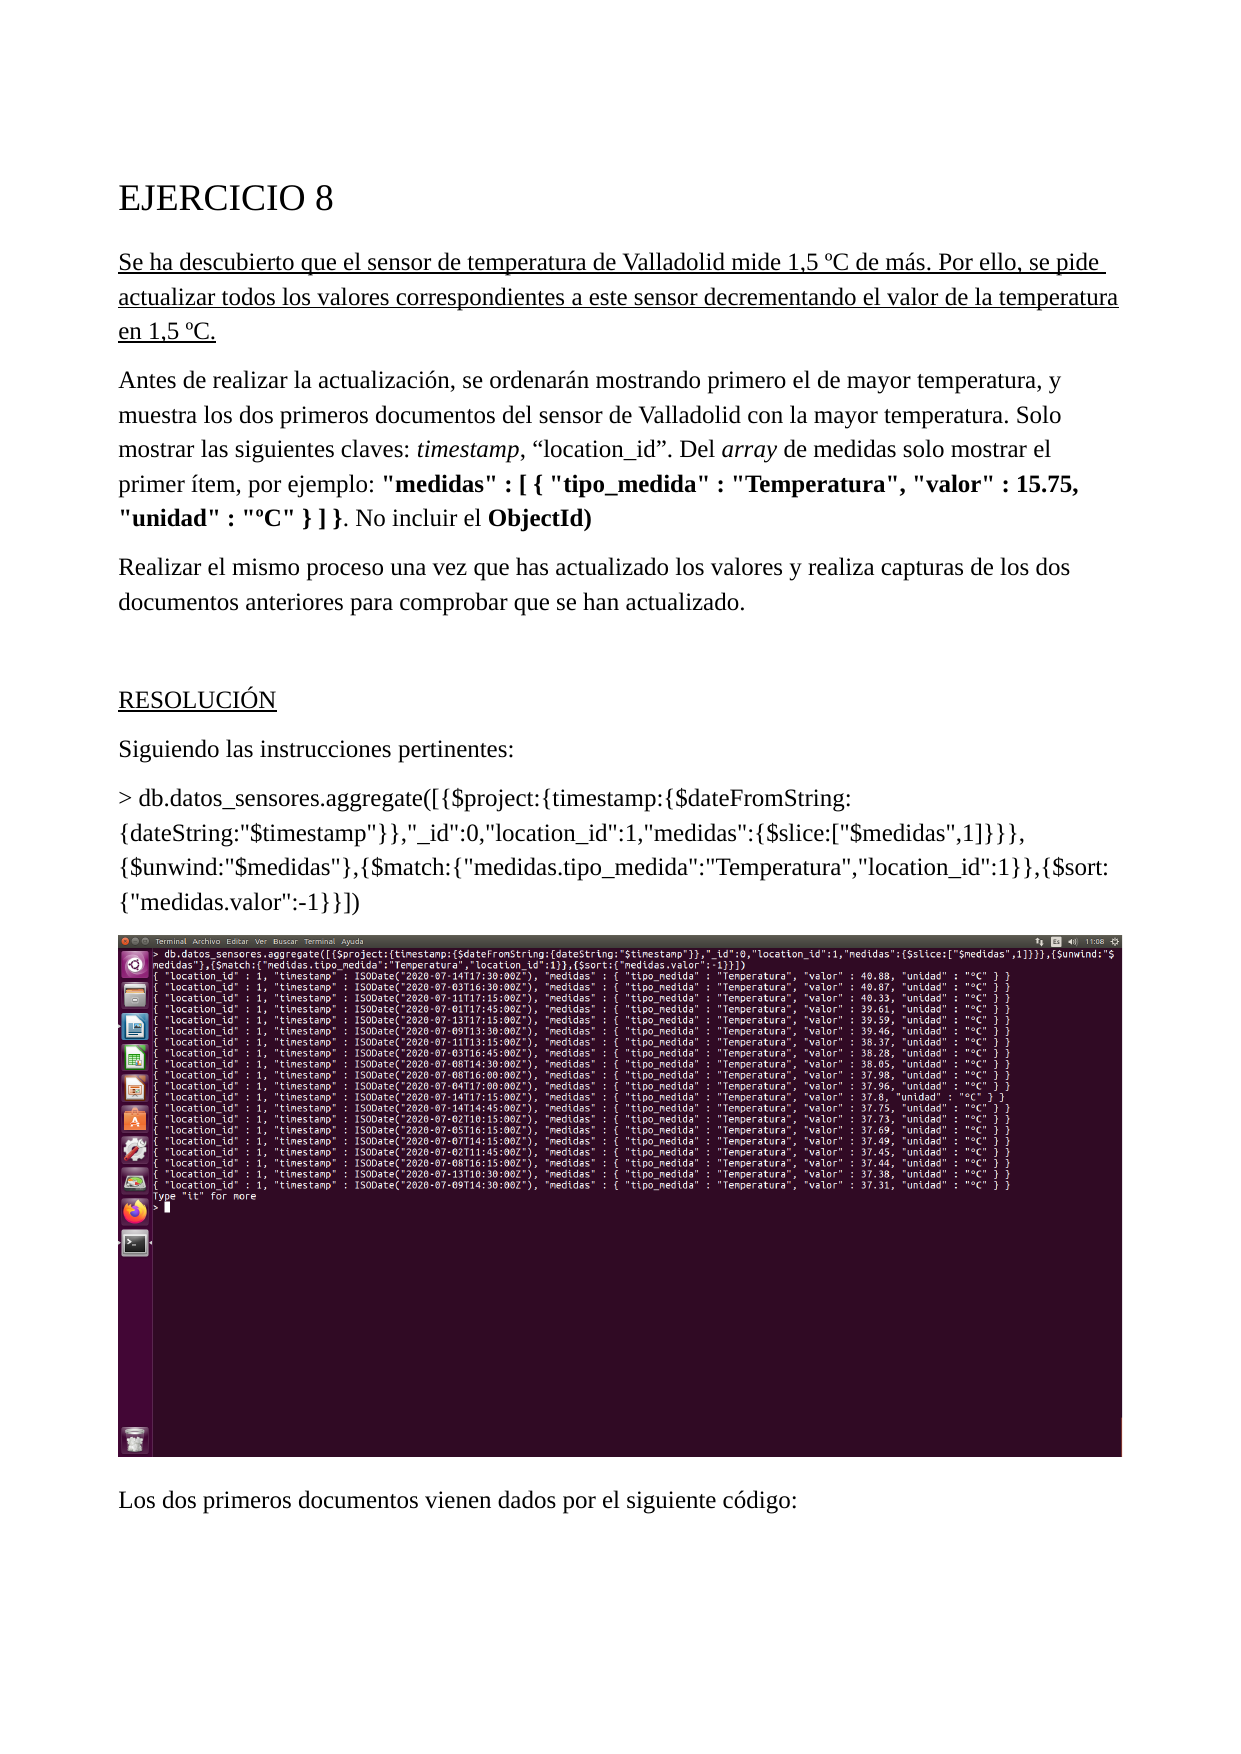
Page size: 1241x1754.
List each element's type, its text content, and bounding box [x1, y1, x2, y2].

text EJERCICIO 8 [118, 176, 1122, 219]
text Siguiendo las instrucciones pertinentes: [118, 734, 1122, 763]
text Antes de realizar la actualización, se ordenarán mostrando primero el de mayor temperatura, y muestra los dos primeros documentos del sensor de Valladolid con la mayor temperatura. Solo mostrar las siguientes claves: timestamp, “location_id”. Del array de medidas solo mostrar el primer ítem, por ejemplo: "medidas" : [ { "tipo_medida" : "Temperatura", "valor" : 15.75, "unidad" : "ºC" } ] }. No incluir el ObjectId) [118, 366, 1122, 532]
text RESOLUCIÓN [118, 685, 1122, 714]
text Realizar el mismo proceso una vez que has actualizado los valores y realiza capturas de los dos documentos anteriores para comprobar que se han actualizado. [118, 552, 1122, 616]
text > db.datos_sensores.aggregate([{$project:{timestamp:{$dateFromString:{dateString:"$timestamp"}},"_id":0,"location_id":1,"medidas":{$slice:["$medidas",1]}}},{$unwind:"$medidas"},{$match:{"medidas.tipo_medida":"Temperatura","location_id":1}},{$sort:{"medidas.valor":-1}}]) [118, 783, 1122, 915]
picture [118, 935, 1123, 1457]
text Los dos primeros documentos vienen dados por el siguiente código: [118, 1485, 1122, 1514]
text Se ha descubierto que el sensor de temperatura de Valladolid mide 1,5 ºC de más. Por ello, se pide actualizar todos los valores correspondientes a este sensor decrementando el valor de la temperatura en 1,5 ºC. [118, 247, 1122, 345]
